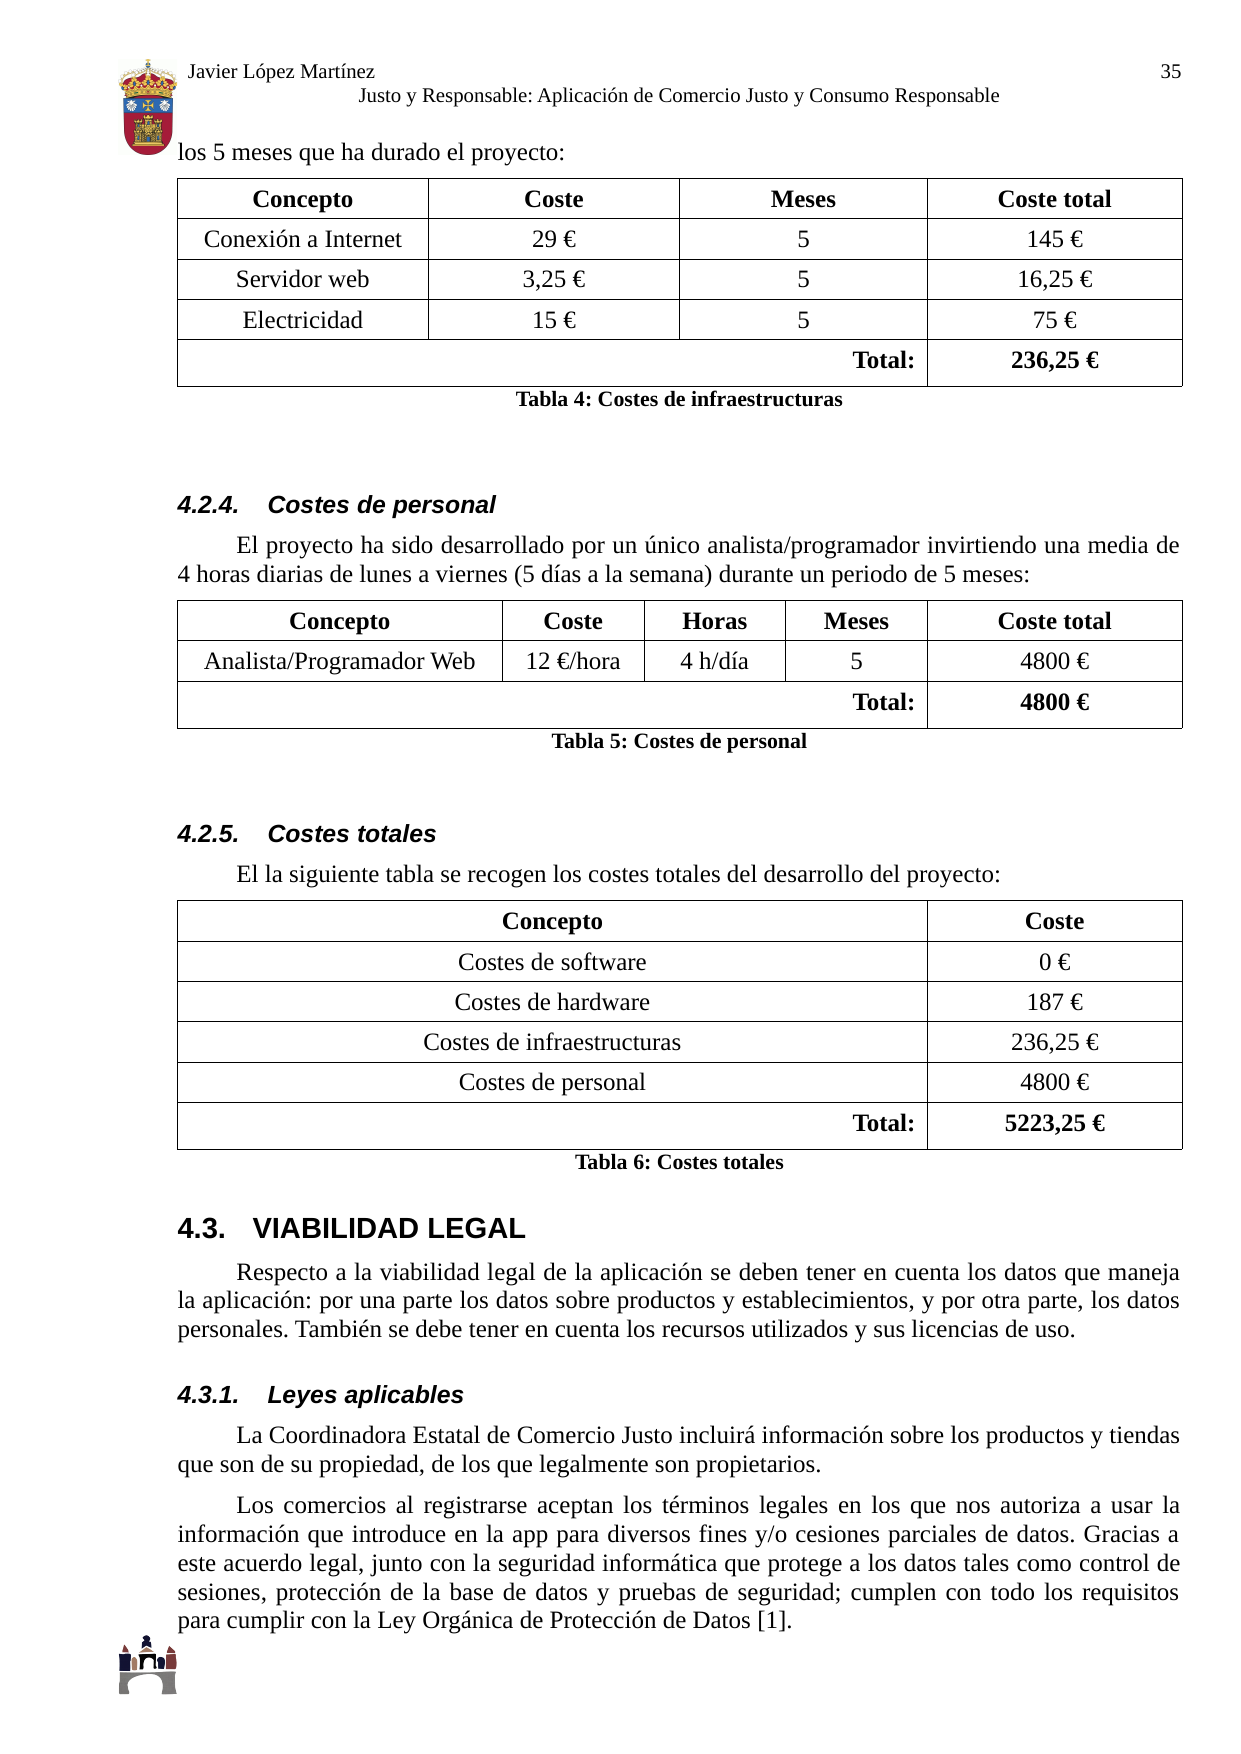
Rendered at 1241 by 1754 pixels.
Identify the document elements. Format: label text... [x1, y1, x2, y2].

table_cell Costes de hardware [178, 982, 927, 1021]
text Respecto a la viabilidad legal de la aplicación se deben tener en cuenta los datos que maneja la aplicación: por una parte los datos sobre productos y establecimientos, y por otra parte, los datos personales. También se debe tener en cuenta los recursos utilizados y sus licencias de uso. [177, 1257, 1181, 1343]
table_cell Costes de infraestructuras [178, 1022, 927, 1062]
table_cell Costes de personal [178, 1063, 927, 1102]
text El la siguiente tabla se recogen los costes totales del desarrollo del proyecto: [177, 859, 1181, 888]
table_cell 15 € [429, 300, 679, 339]
table_cell Conexión a Internet [178, 219, 428, 258]
subtitle VIABILIDAD LEGAL [177, 1211, 1181, 1245]
table_cell 5 [680, 219, 927, 258]
subtitle Costes de personal [177, 490, 1181, 518]
table_cell 145 € [928, 219, 1182, 258]
table_cell 5 [680, 300, 927, 339]
picture [118, 1634, 178, 1695]
table_header Coste [503, 601, 644, 640]
table_cell 29 € [429, 219, 679, 258]
text El proyecto ha sido desarrollado por un único analista/programador invirtiendo una media de 4 horas diarias de lunes a viernes (5 días a la semana) durante un periodo de 5 meses: [177, 530, 1181, 588]
text Los comercios al registrarse aceptan los términos legales en los que nos autoriza a usar la información que introduce en la app para diversos fines y/o cesiones parciales de datos. Gracias a este acuerdo legal, junto con la seguridad informática que protege a los datos tales como control de sesiones, protección de la base de datos y pruebas de seguridad; cumplen con todo los requisitos para cumplir con la Ley Orgánica de Protección de Datos [1]. [177, 1491, 1181, 1634]
table_header Concepto [178, 179, 428, 218]
table_cell Total: [178, 682, 927, 728]
table_cell 4800 € [928, 1063, 1182, 1102]
table_cell 0 € [928, 942, 1182, 981]
table_cell 4800 € [928, 641, 1182, 681]
table_cell 187 € [928, 982, 1182, 1021]
table_cell 75 € [928, 300, 1182, 339]
table_cell Analista/Programador Web [178, 641, 502, 681]
table_cell 5 [786, 641, 927, 681]
table_header Horas [645, 601, 785, 640]
picture [118, 59, 178, 155]
text Tabla 6: Costes totales [177, 1150, 1181, 1174]
table_header Concepto [178, 901, 927, 941]
table_cell Servidor web [178, 260, 428, 299]
table_header Coste [928, 901, 1182, 941]
table_header Concepto [178, 601, 502, 640]
table_cell Total: [178, 1103, 927, 1149]
table_header Meses [680, 179, 927, 218]
table_cell 5 [680, 260, 927, 299]
table_cell Total: [178, 340, 927, 386]
table_header Coste total [928, 601, 1182, 640]
table_header Coste total [928, 179, 1182, 218]
table_cell Electricidad [178, 300, 428, 339]
text los 5 meses que ha durado el proyecto: [177, 137, 1181, 165]
table_cell 236,25 € [928, 1022, 1182, 1062]
table_cell 3,25 € [429, 260, 679, 299]
subtitle Leyes aplicables [177, 1380, 1181, 1409]
table_cell 12 €/hora [503, 641, 644, 681]
text Tabla 5: Costes de personal [177, 729, 1181, 753]
table_cell Costes de software [178, 942, 927, 981]
subtitle Costes totales [177, 819, 1181, 847]
table_cell 4800 € [928, 682, 1182, 728]
table_cell 16,25 € [928, 260, 1182, 299]
table_cell 5223,25 € [928, 1103, 1182, 1149]
table_header Coste [429, 179, 679, 218]
table_cell 236,25 € [928, 340, 1182, 386]
text La Coordinadora Estatal de Comercio Justo incluirá información sobre los productos y tiendas que son de su propiedad, de los que legalmente son propietarios. [177, 1421, 1181, 1478]
text Tabla 4: Costes de infraestructuras [177, 387, 1181, 411]
table_cell 4 h/día [645, 641, 785, 681]
table_header Meses [786, 601, 927, 640]
